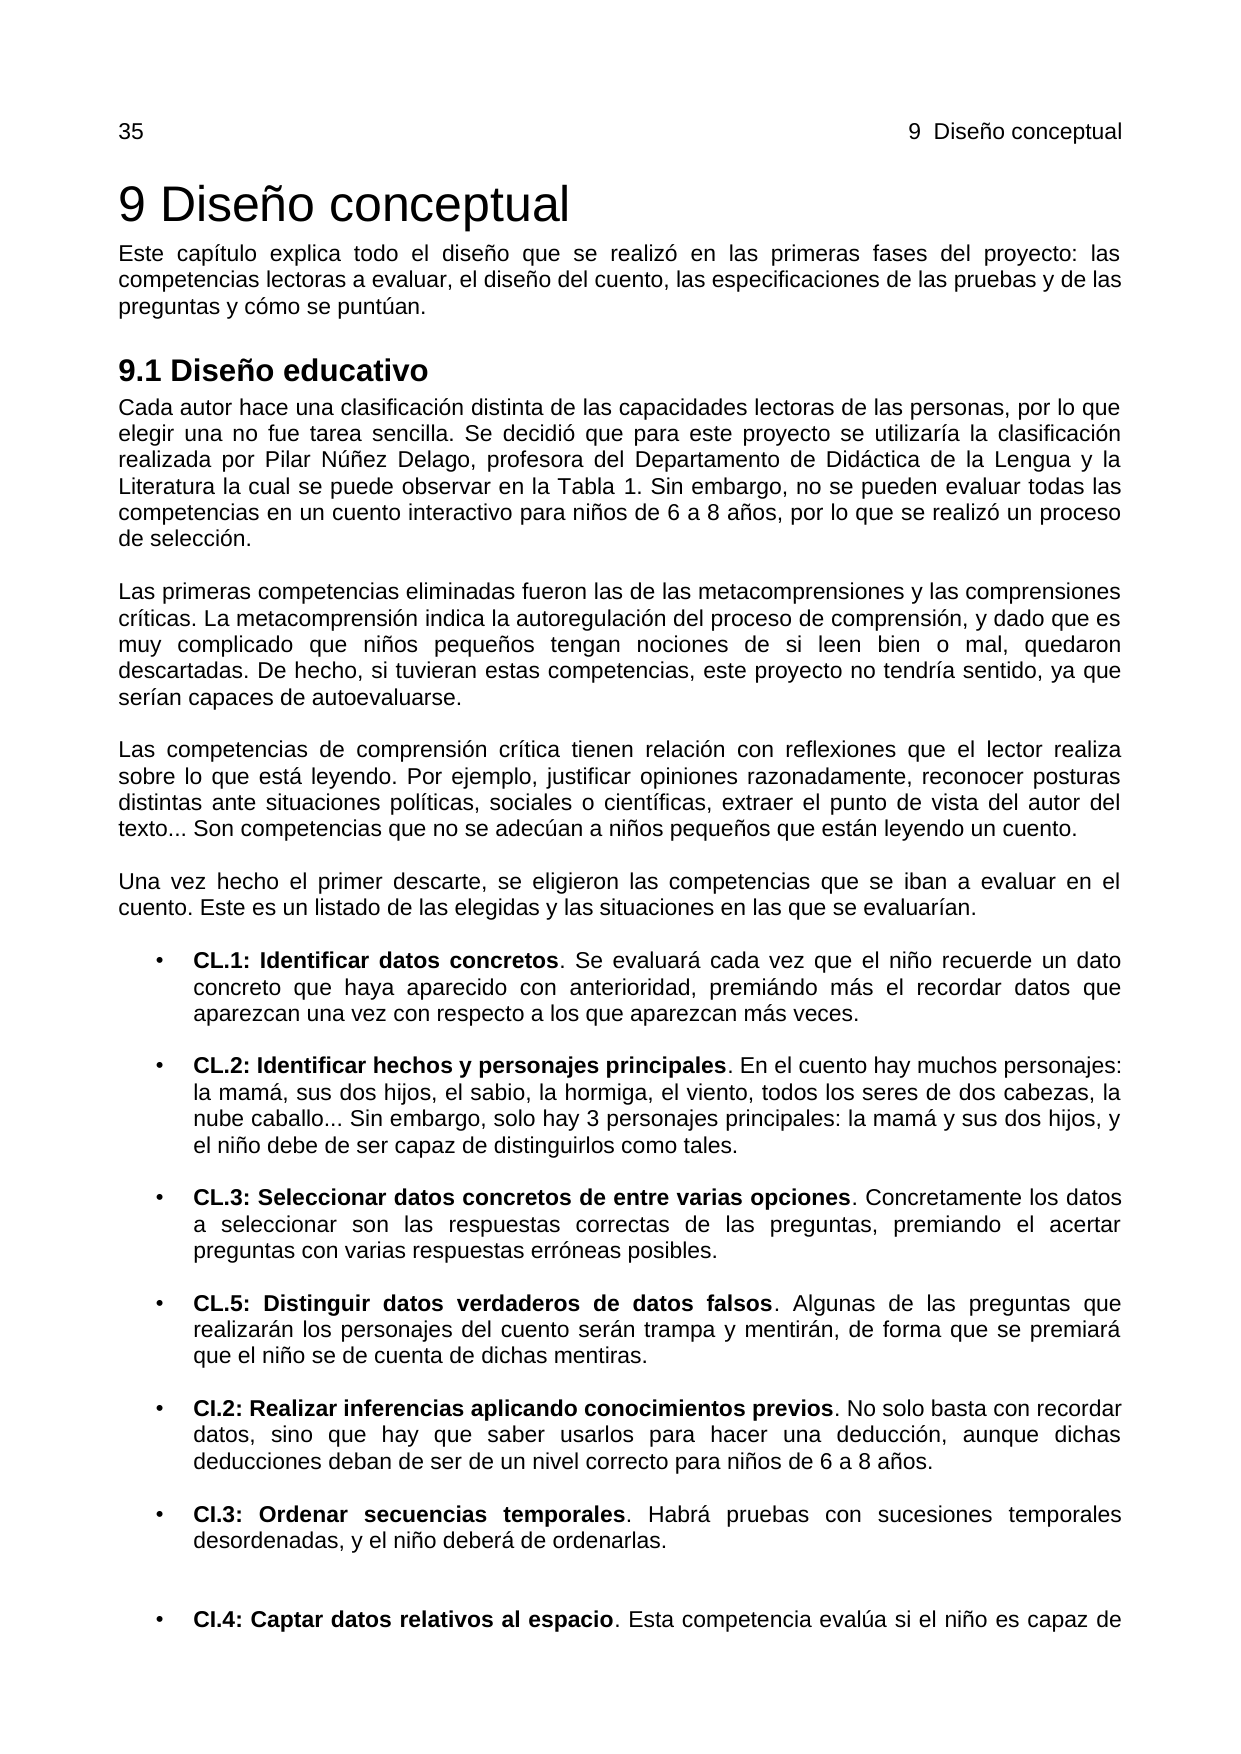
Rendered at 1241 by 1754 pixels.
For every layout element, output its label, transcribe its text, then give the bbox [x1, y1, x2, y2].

list CL.2: Identificar hechos y personajes principales. En el cuento hay muchos personajes: la mamá, sus dos hijos, el sabio, la hormiga, el viento, todos los seres de dos cabezas, la nube caballo... Sin embargo, solo hay 3 personajes principales: la mamá y sus dos hijos, y el niño debe de ser capaz de distinguirlos como tales. [156, 1052, 1122, 1158]
subtitle Diseño educativo [118, 352, 1122, 388]
list CI.3: Ordenar secuencias temporales. Habrá pruebas con sucesiones temporales desordenadas, y el niño deberá de ordenarlas. [156, 1501, 1122, 1553]
list CL.1: Identificar datos concretos. Se evaluará cada vez que el niño recuerde un dato concreto que haya aparecido con anterioridad, premiándo más el recordar datos que aparezcan una vez con respecto a los que aparezcan más veces. [156, 947, 1122, 1026]
text Una vez hecho el primer descarte, se eligieron las competencias que se iban a evaluar en el cuento. Este es un listado de las elegidas y las situaciones en las que se evaluarían. [118, 868, 1122, 921]
text Las competencias de comprensión crítica tienen relación con reflexiones que el lector realiza sobre lo que está leyendo. Por ejemplo, justificar opiniones razonadamente, reconocer posturas distintas ante situaciones políticas, sociales o científicas, extraer el punto de vista del autor del texto... Son competencias que no se adecúan a niños pequeños que están leyendo un cuento. [118, 736, 1122, 842]
text Cada autor hace una clasificación distinta de las capacidades lectoras de las personas, por lo que elegir una no fue tarea sencilla. Se decidió que para este proyecto se utilizaría la clasificación realizada por Pilar Núñez Delago, profesora del Departamento de Didáctica de la Lengua y la Literatura la cual se puede observar en la Tabla 1. Sin embargo, no se pueden evaluar todas las competencias en un cuento interactivo para niños de 6 a 8 años, por lo que se realizó un proceso de selección. [118, 394, 1122, 552]
list CL.5: Distinguir datos verdaderos de datos falsos. Algunas de las preguntas que realizarán los personajes del cuento serán trampa y mentirán, de forma que se premiará que el niño se de cuenta de dichas mentiras. [156, 1290, 1122, 1369]
list CL.3: Seleccionar datos concretos de entre varias opciones. Concretamente los datos a seleccionar son las respuestas correctas de las preguntas, premiando el acertar preguntas con varias respuestas erróneas posibles. [156, 1184, 1122, 1263]
list CI.4: Captar datos relativos al espacio. Esta competencia evalúa si el niño es capaz de [156, 1606, 1122, 1632]
text Este capítulo explica todo el diseño que se realizó en las primeras fases del proyecto: las competencias lectoras a evaluar, el diseño del cuento, las especificaciones de las pruebas y de las preguntas y cómo se puntúan. [118, 240, 1122, 319]
list CI.2: Realizar inferencias aplicando conocimientos previos. No solo basta con recordar datos, sino que hay que saber usarlos para hacer una deducción, aunque dichas deducciones deban de ser de un nivel correcto para niños de 6 a 8 años. [156, 1395, 1122, 1474]
subtitle Diseño conceptual [118, 174, 1122, 231]
text Las primeras competencias eliminadas fueron las de las metacomprensiones y las comprensiones críticas. La metacomprensión indica la autoregulación del proceso de comprensión, y dado que es muy complicado que niños pequeños tengan nociones de si leen bien o mal, quedaron descartadas. De hecho, si tuvieran estas competencias, este proyecto no tendría sentido, ya que serían capaces de autoevaluarse. [118, 578, 1122, 710]
